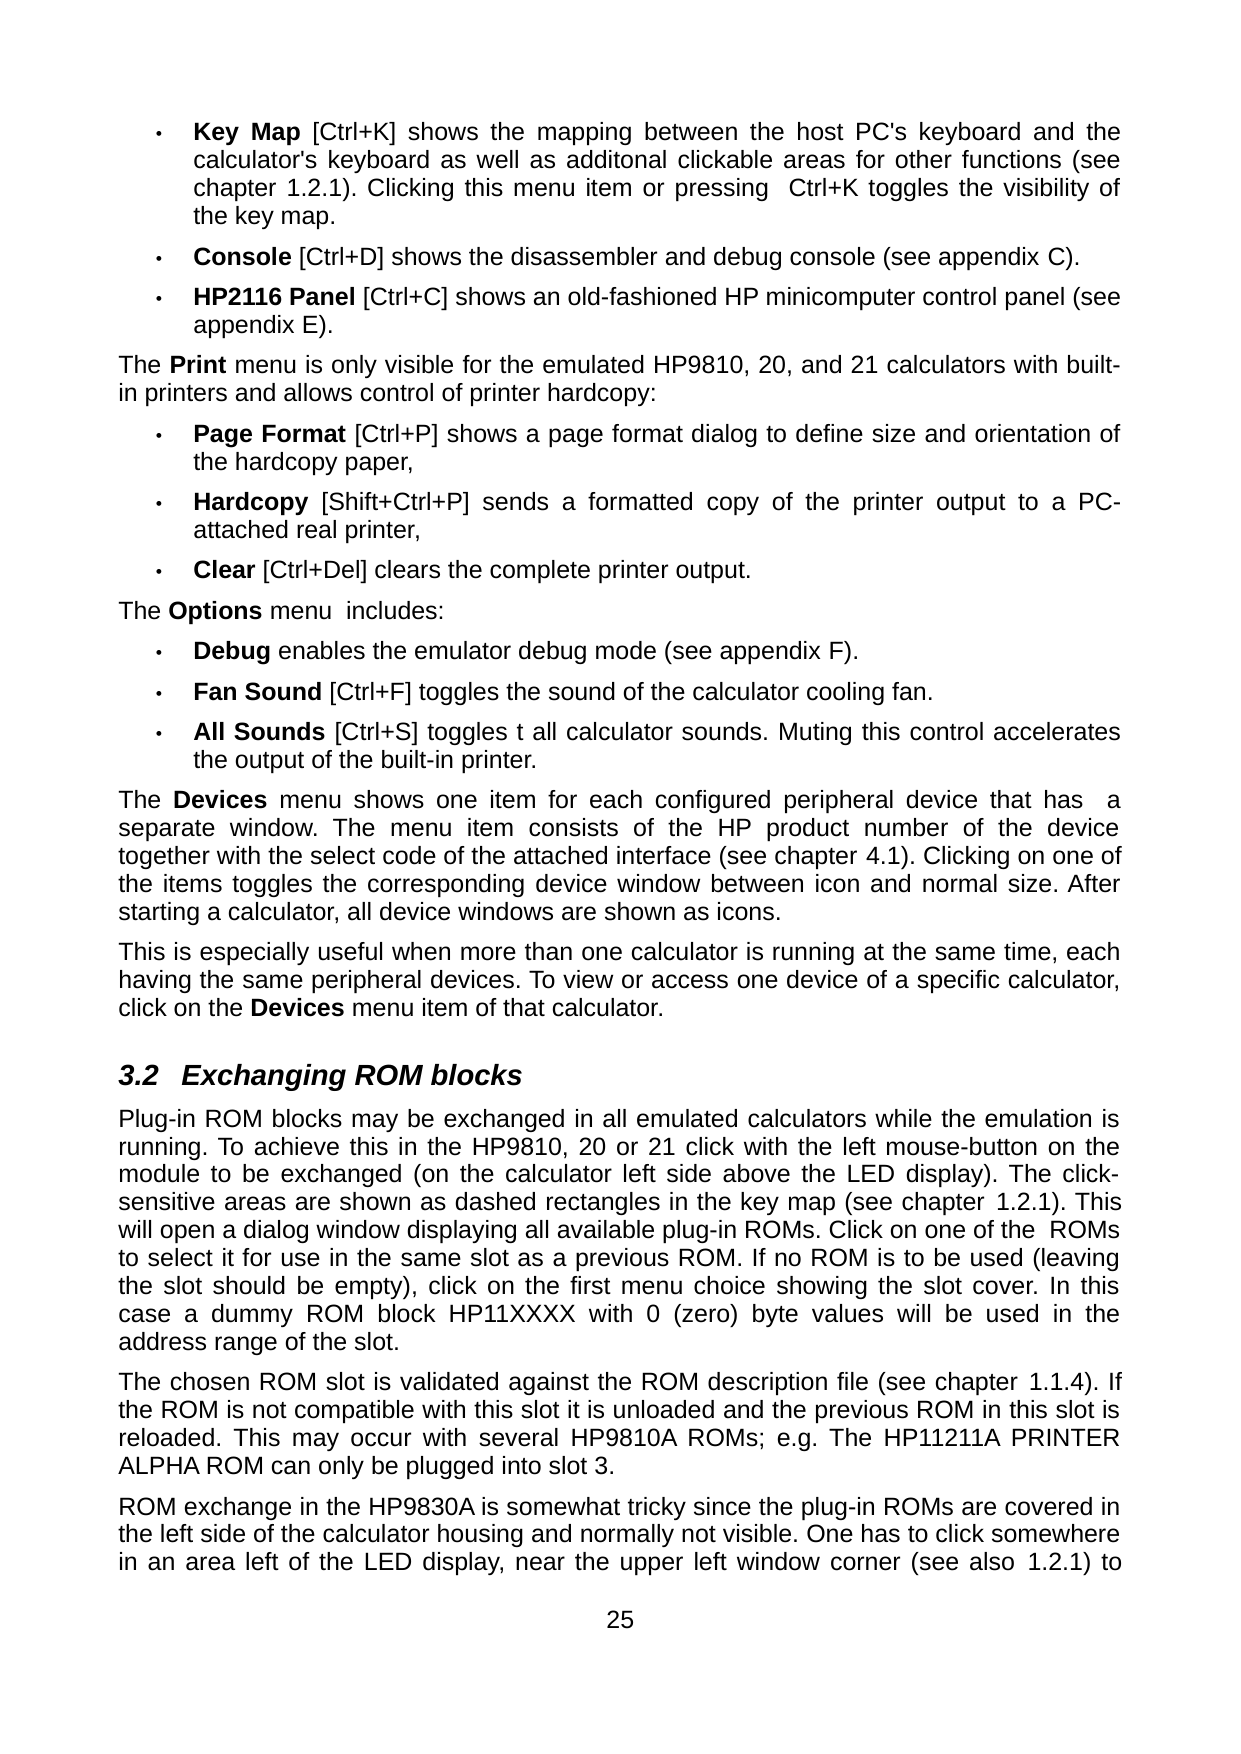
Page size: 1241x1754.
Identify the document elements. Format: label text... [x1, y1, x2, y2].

list Key Map [Ctrl+K] shows the mapping between the host PC's keyboard and the calculator's keyboard as well as additonal clickable areas for other functions (see chapter 1.2.1). Clicking this menu item or pressing Ctrl+K toggles the visibility of the key map. [156, 118, 1122, 230]
list Debug enables the emulator debug mode (see appendix F). [156, 637, 1122, 665]
list Hardcopy [Shift+Ctrl+P] sends a formatted copy of the printer output to a PC-attached real printer, [156, 488, 1122, 543]
subtitle Exchanging ROM blocks [118, 1059, 1122, 1092]
list Page Format [Ctrl+P] shows a page format dialog to define size and orientation of the hardcopy paper, [156, 419, 1122, 475]
list HP2116 Panel [Ctrl+C] shows an old-fashioned HP minicomputer control panel (see appendix E). [156, 283, 1122, 338]
text The Options menu includes: [118, 596, 1122, 624]
list Console [Ctrl+D] shows the disassembler and debug console (see appendix C). [156, 242, 1122, 270]
text Plug-in ROM blocks may be exchanged in all emulated calculators while the emulation is running. To achieve this in the HP9810, 20 or 21 click with the left mouse-button on the module to be exchanged (on the calculator left side above the LED display). The click-sensitive areas are shown as dashed rectangles in the key map (see chapter 1.2.1). This will open a dialog window displaying all available plug-in ROMs. Click on one of the ROMs to select it for use in the same slot as a previous ROM. If no ROM is to be used (leaving the slot should be empty), click on the first menu choice showing the slot cover. In this case a dummy ROM block HP11XXXX with 0 (zero) byte values will be used in the address range of the slot. [118, 1104, 1122, 1356]
text This is especially useful when more than one calculator is running at the same time, each having the same peripheral devices. To view or access one device of a specific calculator, click on the Devices menu item of that calculator. [118, 938, 1122, 1022]
text ROM exchange in the HP9830A is somewhat tricky since the plug-in ROMs are covered in the left side of the calculator housing and normally not visible. One has to click somewhere in an area left of the LED display, near the upper left window corner (see also 1.2.1) to [118, 1492, 1122, 1576]
list Clear [Ctrl+Del] clears the complete printer output. [156, 556, 1122, 584]
text The Devices menu shows one item for each configured peripheral device that has a separate window. The menu item consists of the HP product number of the device together with the select code of the attached interface (see chapter 4.1). Clicking on one of the items toggles the corresponding device window between icon and normal size. After starting a calculator, all device windows are shown as icons. [118, 786, 1122, 926]
text The Print menu is only visible for the emulated HP9810, 20, and 21 calculators with built-in printers and allows control of printer hardcopy: [118, 351, 1122, 407]
list All Sounds [Ctrl+S] toggles t all calculator sounds. Muting this control accelerates the output of the built-in printer. [156, 718, 1122, 773]
list Fan Sound [Ctrl+F] toggles the sound of the calculator cooling fan. [156, 677, 1122, 705]
text The chosen ROM slot is validated against the ROM description file (see chapter 1.1.4). If the ROM is not compatible with this slot it is unloaded and the previous ROM in this slot is reloaded. This may occur with several HP9810A ROMs; e.g. The HP11211A PRINTER ALPHA ROM can only be plugged into slot 3. [118, 1368, 1122, 1480]
